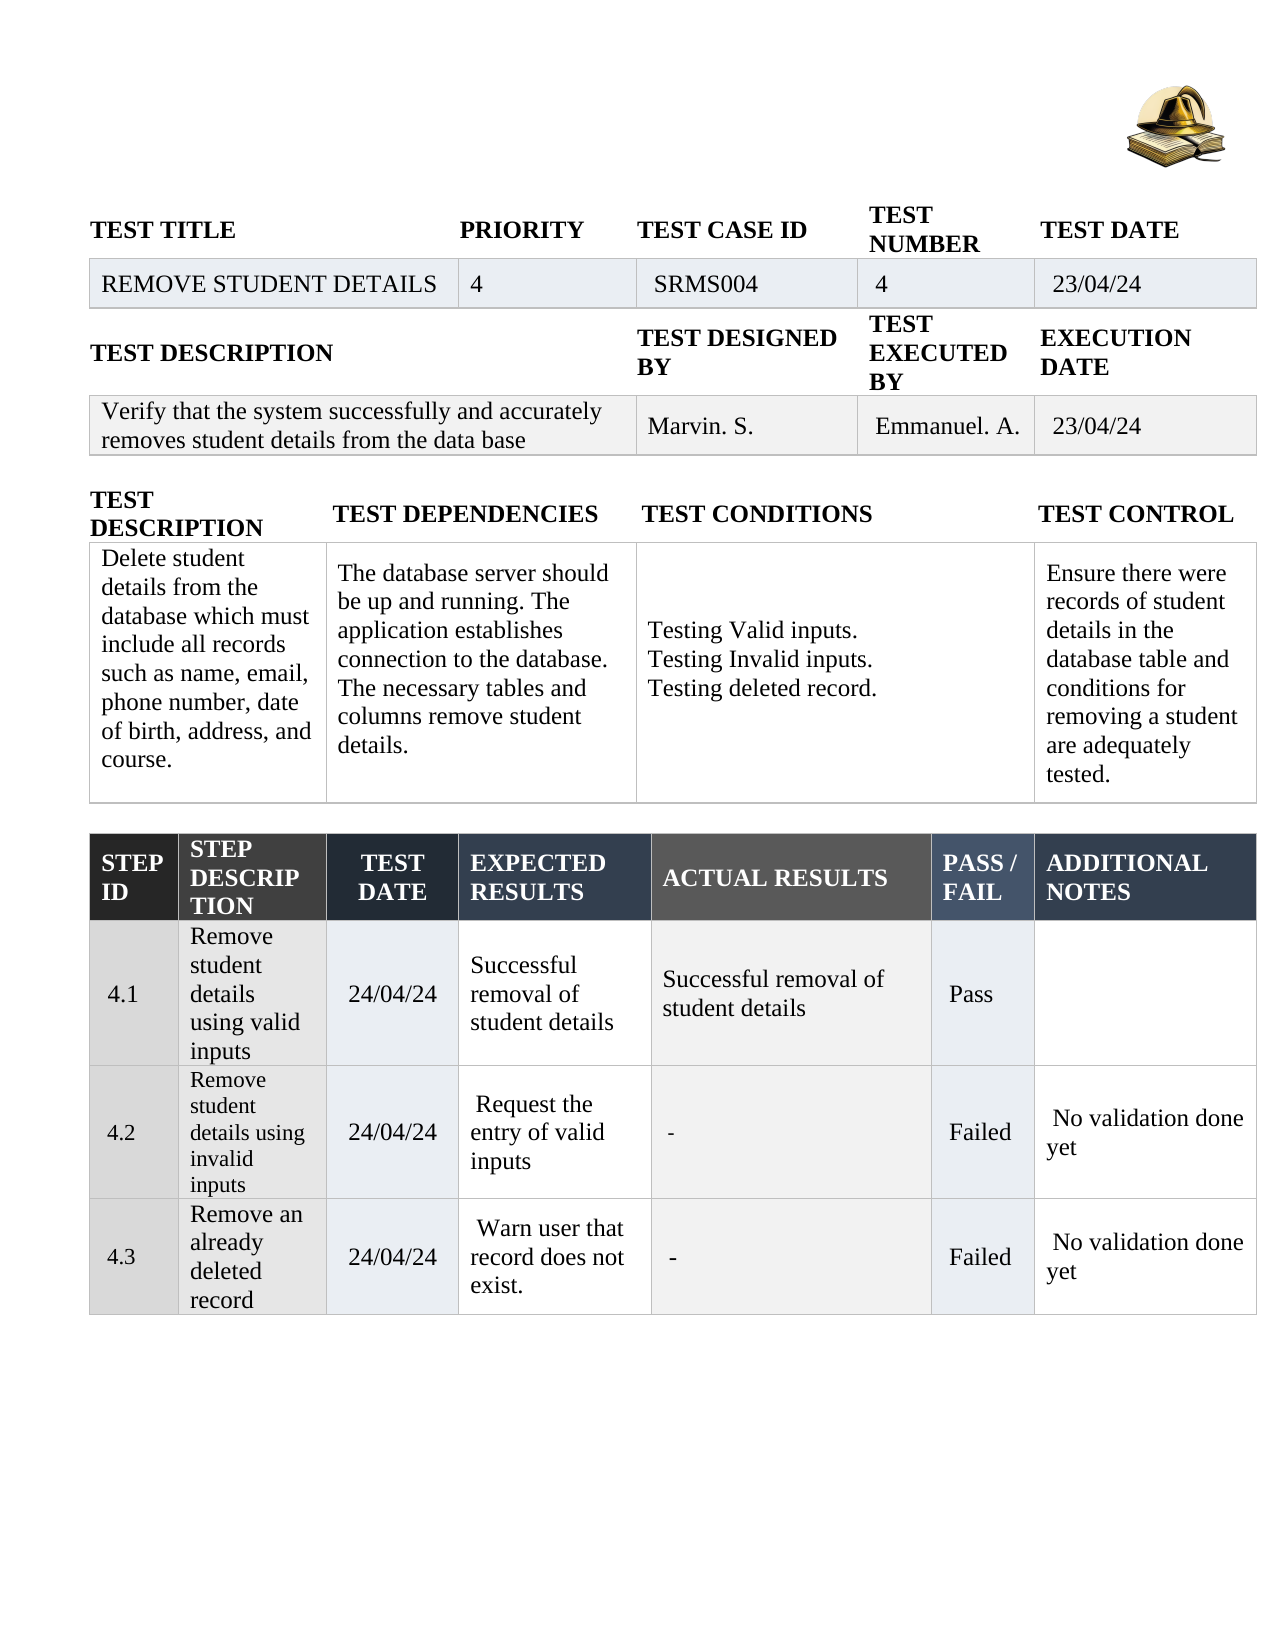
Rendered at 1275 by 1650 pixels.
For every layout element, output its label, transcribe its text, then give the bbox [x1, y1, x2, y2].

table_cell Emmanuel. A. [858, 396, 1034, 454]
table_cell Warn user that record does not exist. [459, 1199, 651, 1314]
table_header TEST NUMBER [858, 201, 1035, 258]
table_cell TEST DESCRIPTION [90, 485, 326, 542]
table_cell TEST DATE [327, 834, 458, 920]
table_cell SRMS004 [637, 259, 857, 307]
table_header TEST CASE ID [636, 201, 858, 258]
table_cell 4 [858, 259, 1034, 307]
table_header TEST TITLE [90, 201, 459, 258]
table_cell The database server should be up and running. The application establishes connection to the database. The necessary tables and columns remove student details. [327, 543, 636, 802]
table_cell Failed [932, 1199, 1034, 1314]
table_cell Successful removal of student details [459, 921, 651, 1065]
table_cell STEP ID [90, 834, 178, 920]
table_cell 23/04/24 [1035, 396, 1256, 454]
table_cell Testing Valid inputs. Testing Invalid inputs. Testing deleted record. [637, 543, 1034, 802]
table_cell EXECUTION DATE [1035, 309, 1256, 395]
table_cell No validation done yet [1035, 1199, 1256, 1314]
table_cell EXPECTED RESULTS [459, 834, 651, 920]
table_cell 24/04/24 [327, 921, 458, 1065]
table_cell 4 [459, 259, 636, 307]
table_cell TEST EXECUTED BY [858, 309, 1035, 395]
table_cell [90, 804, 1256, 833]
table_cell Remove student details using valid inputs [179, 921, 326, 1065]
table_cell PASS / FAIL [932, 834, 1034, 920]
table_cell Ensure there were records of student details in the database table and conditions for removing a student are adequately tested. [1035, 543, 1256, 802]
table_cell STEP DESCRIPTION [179, 834, 326, 920]
table_cell Failed [932, 1066, 1034, 1198]
table_cell TEST DEPENDENCIES [326, 485, 636, 542]
table_cell Remove student details using invalid inputs [179, 1066, 326, 1198]
table_cell Pass [932, 921, 1034, 1065]
table_cell Delete student details from the database which must include all records such as name, email, phone number, date of birth, address, and course. [90, 543, 326, 802]
table_header PRIORITY [459, 201, 636, 258]
table_cell 4.3 [90, 1199, 178, 1314]
table_cell No validation done yet [1035, 1066, 1256, 1198]
table_cell [90, 456, 1256, 485]
table_cell Request the entry of valid inputs [459, 1066, 651, 1198]
table_cell 23/04/24 [1035, 259, 1256, 307]
table_cell 4.2 [90, 1066, 178, 1198]
table_cell 4.1 [90, 921, 178, 1065]
table_cell TEST DESIGNED BY [636, 309, 858, 395]
table_cell [1035, 921, 1256, 1065]
table_cell TEST DESCRIPTION [90, 309, 636, 395]
table_cell TEST CONDITIONS [636, 485, 1035, 542]
table_cell 24/04/24 [327, 1066, 458, 1198]
table_cell REMOVE STUDENT DETAILS [90, 259, 458, 307]
table_cell Remove an already deleted record [179, 1199, 326, 1314]
table_cell - [652, 1199, 931, 1314]
table_cell ADDITIONAL NOTES [1035, 834, 1256, 920]
table_cell ACTUAL RESULTS [652, 834, 931, 920]
table_cell Verify that the system successfully and accurately removes student details from the data base [90, 396, 636, 454]
table_header TEST DATE [1035, 201, 1256, 258]
table_cell TEST CONTROL [1035, 485, 1256, 542]
table_cell 24/04/24 [327, 1199, 458, 1314]
table_cell Successful removal of student details [652, 921, 931, 1065]
table_cell Marvin. S. [637, 396, 857, 454]
table_cell - [652, 1066, 931, 1198]
